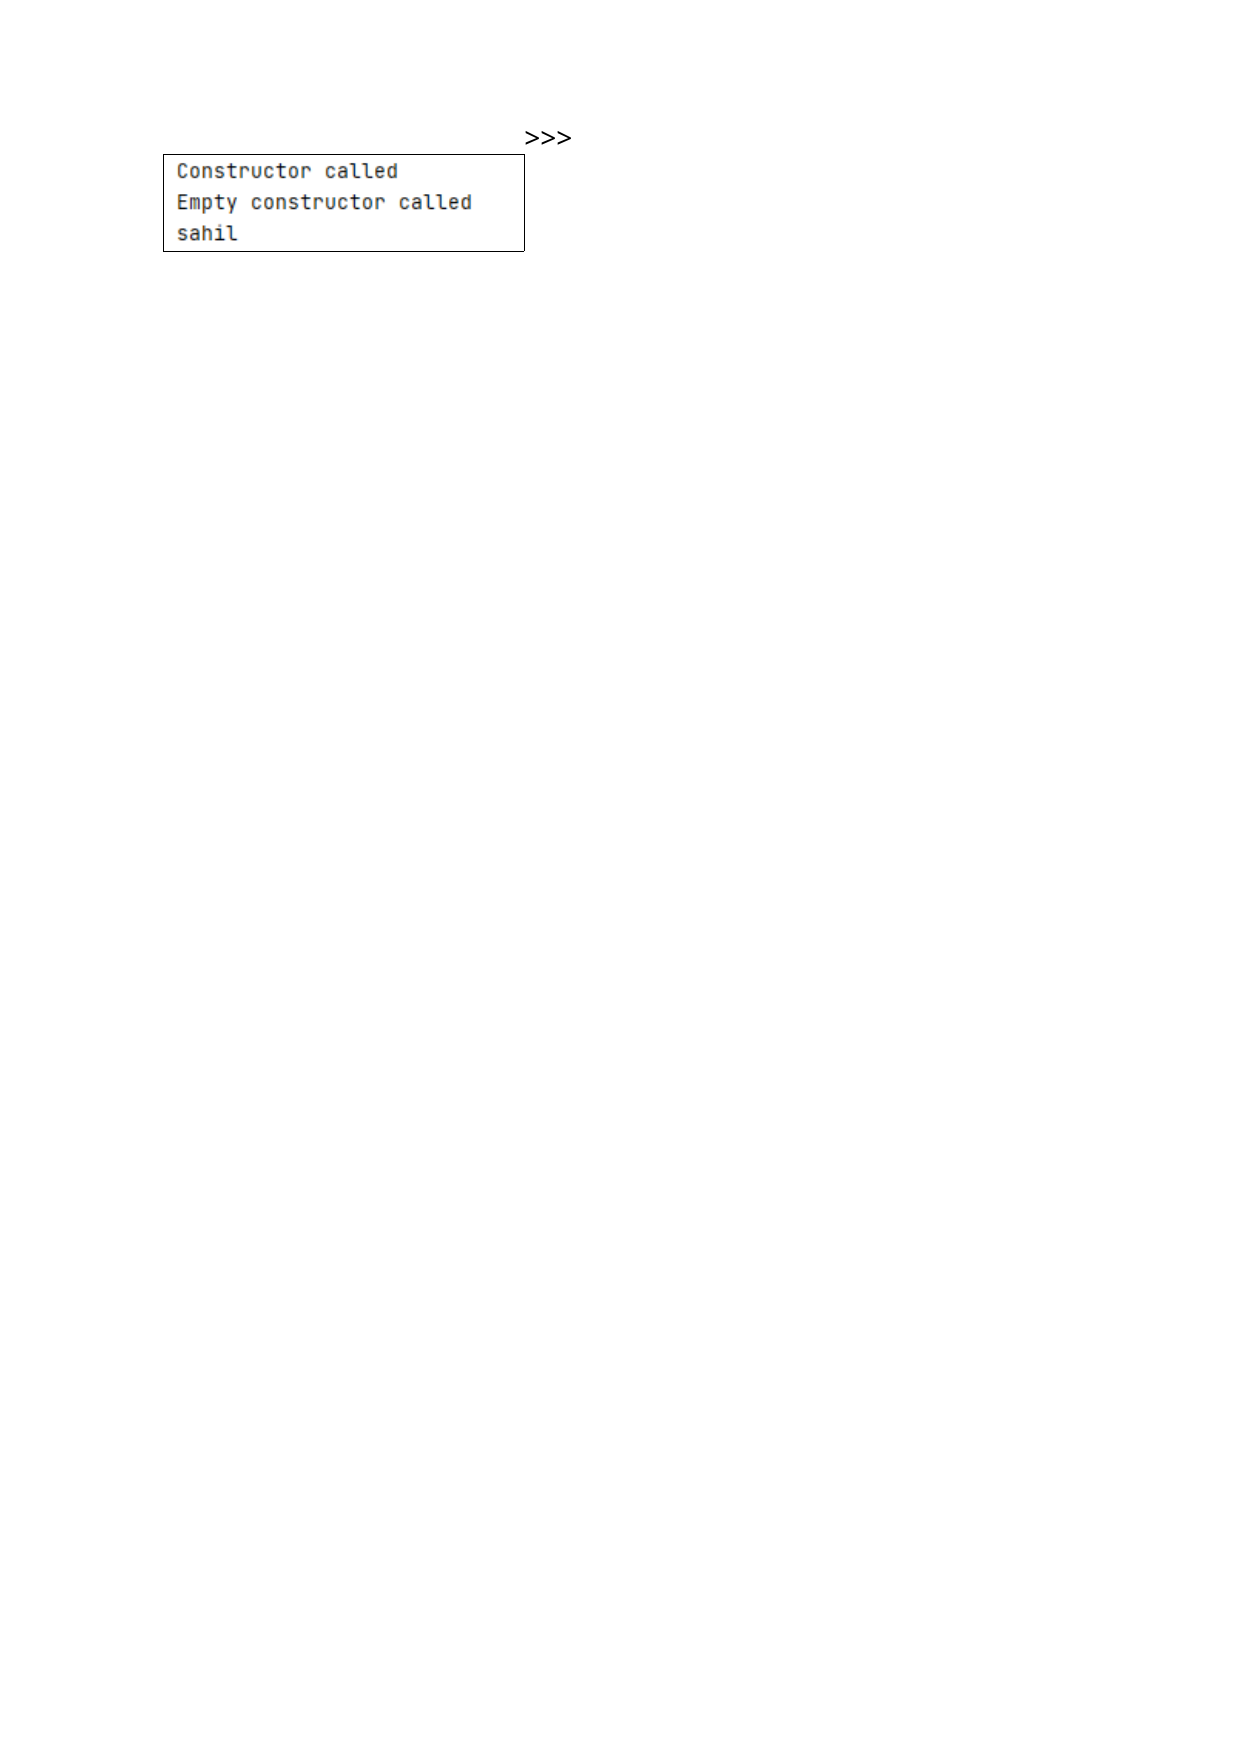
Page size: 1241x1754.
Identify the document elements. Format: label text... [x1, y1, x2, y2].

picture [166, 157, 522, 248]
text >>> [118, 118, 1122, 156]
text [164, 155, 524, 251]
